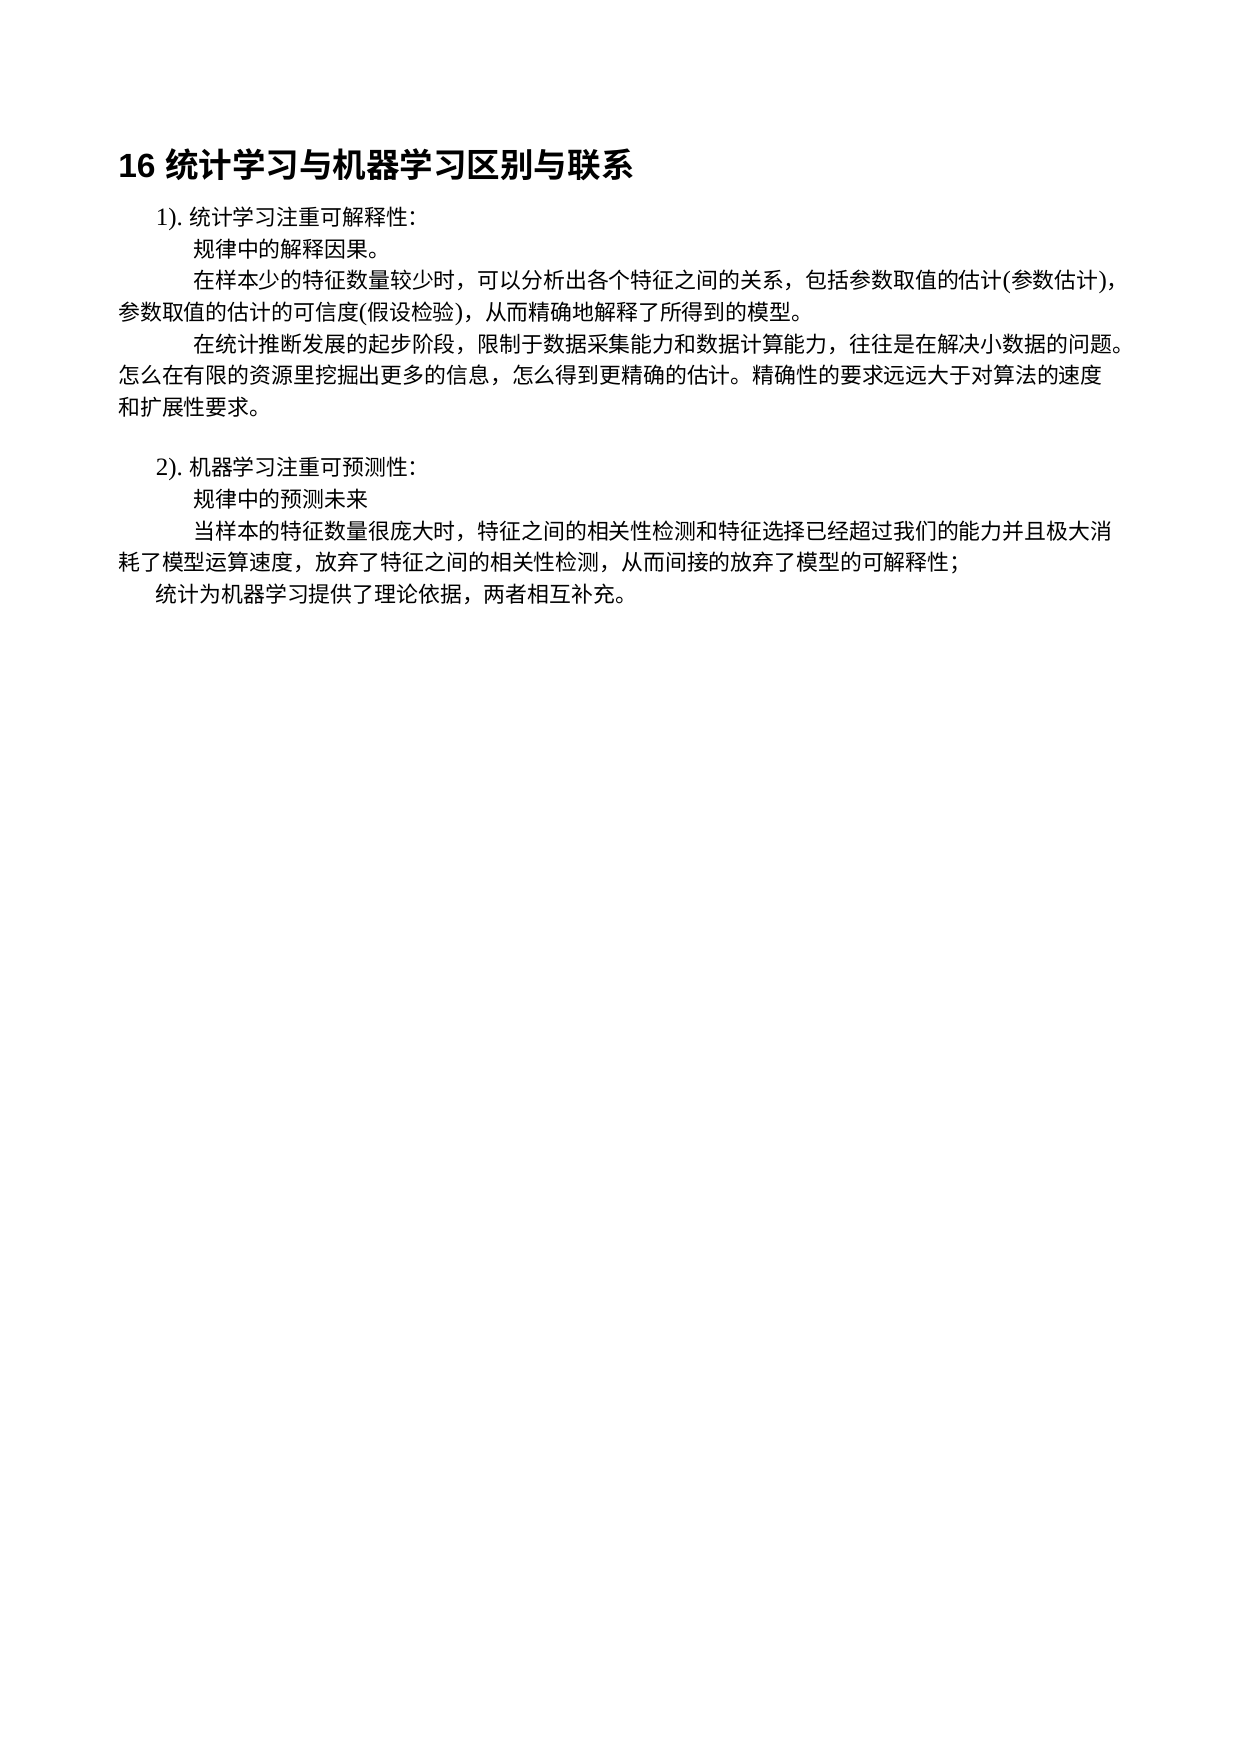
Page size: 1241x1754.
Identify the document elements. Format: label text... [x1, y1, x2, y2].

text 1). 统计学习注重可解释性： [118, 200, 1122, 232]
text 当样本的特征数量很庞大时，特征之间的相关性检测和特征选择已经超过我们的能力并且极大消耗了模型运算速度，放弃了特征之间的相关性检测，从而间接的放弃了模型的可解释性； [118, 514, 1122, 577]
text 统计为机器学习提供了理论依据，两者相互补充。 [118, 577, 1122, 609]
text 2). 机器学习注重可预测性： [118, 450, 1122, 482]
text 在统计推断发展的起步阶段，限制于数据采集能力和数据计算能力，往往是在解决小数据的问题。怎么在有限的资源里挖掘出更多的信息，怎么得到更精确的估计。精确性的要求远远大于对算法的速度和扩展性要求。 [118, 327, 1122, 422]
text 规律中的解释因果。 [118, 232, 1122, 263]
text 在样本少的特征数量较少时，可以分析出各个特征之间的关系，包括参数取值的估计(参数估计)，参数取值的估计的可信度(假设检验)，从而精确地解释了所得到的模型。 [118, 263, 1122, 327]
subtitle 16 统计学习与机器学习区别与联系 [118, 139, 1122, 187]
text 规律中的预测未来 [118, 482, 1122, 514]
